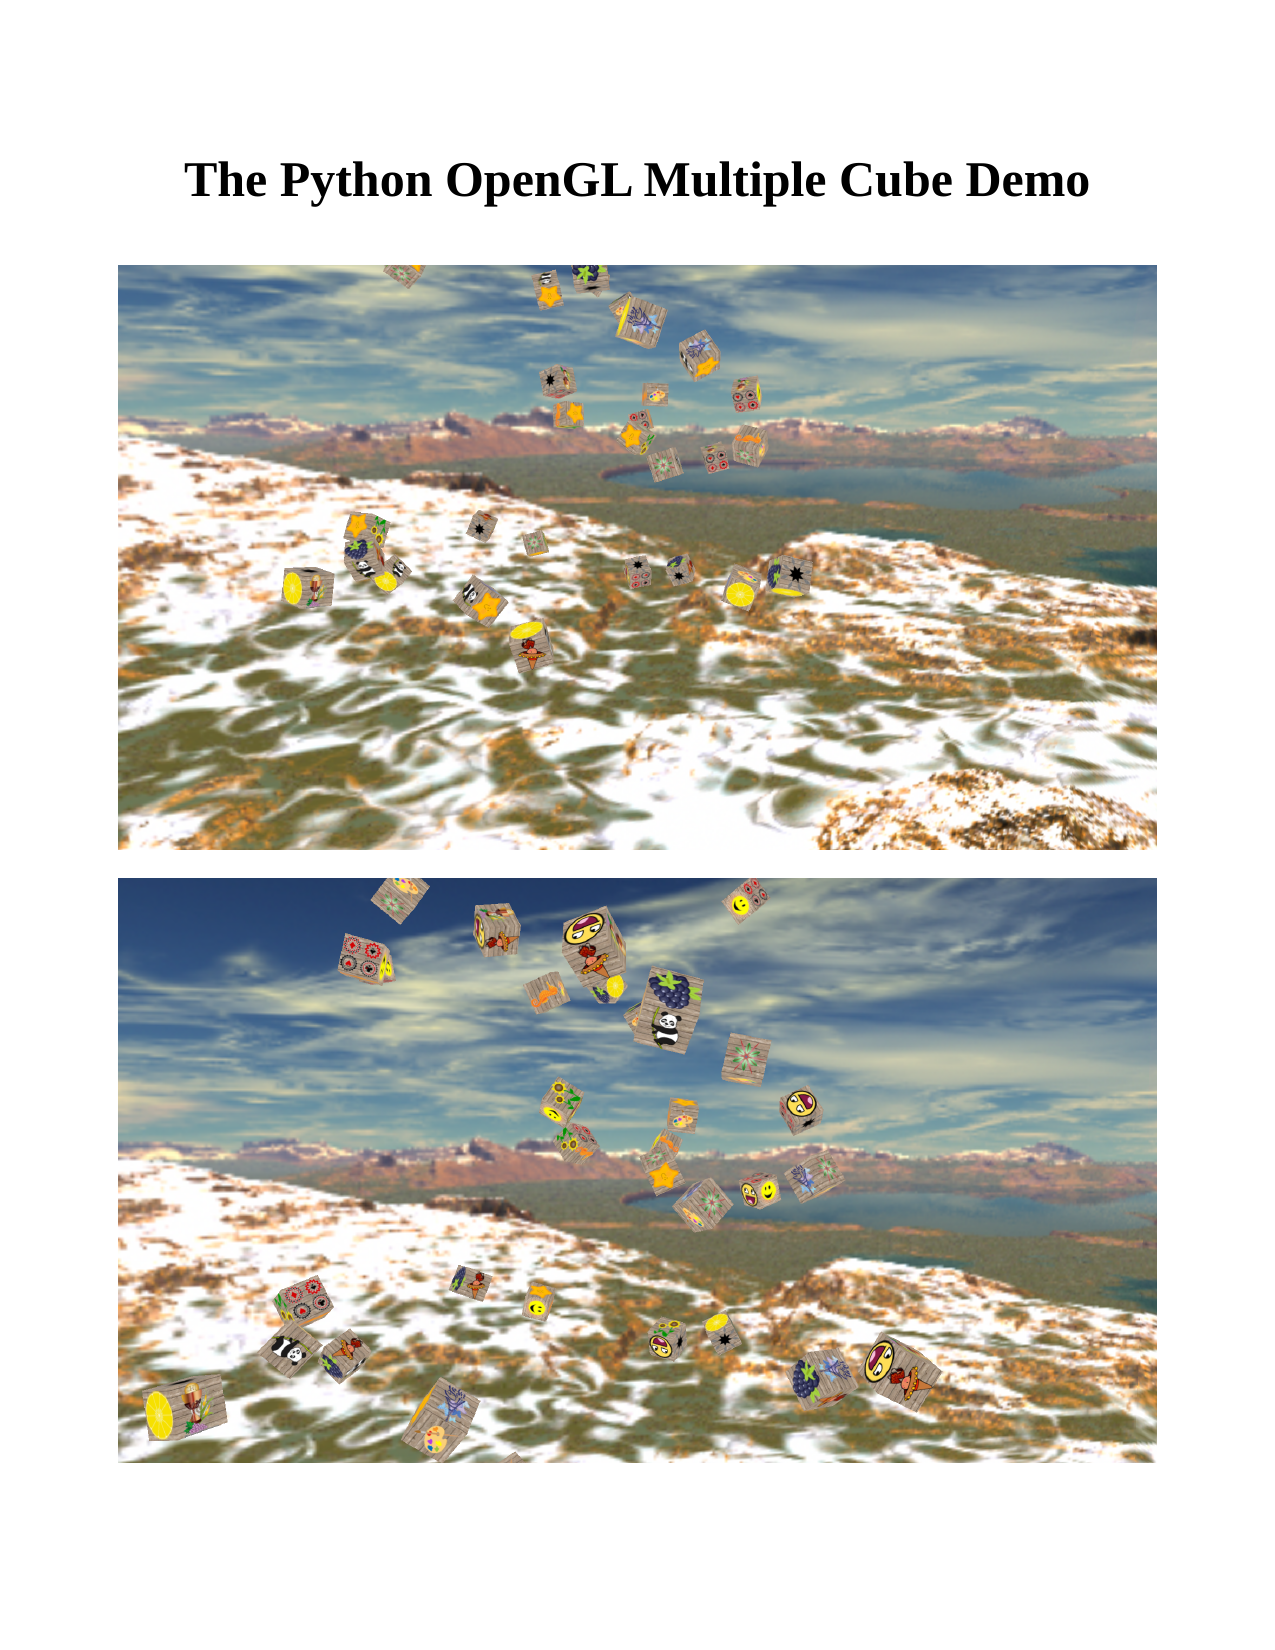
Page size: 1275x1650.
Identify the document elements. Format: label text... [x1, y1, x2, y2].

picture [118, 265, 1157, 850]
picture [118, 878, 1157, 1463]
text The Python OpenGL Multiple Cube Demo [150, 150, 1125, 207]
